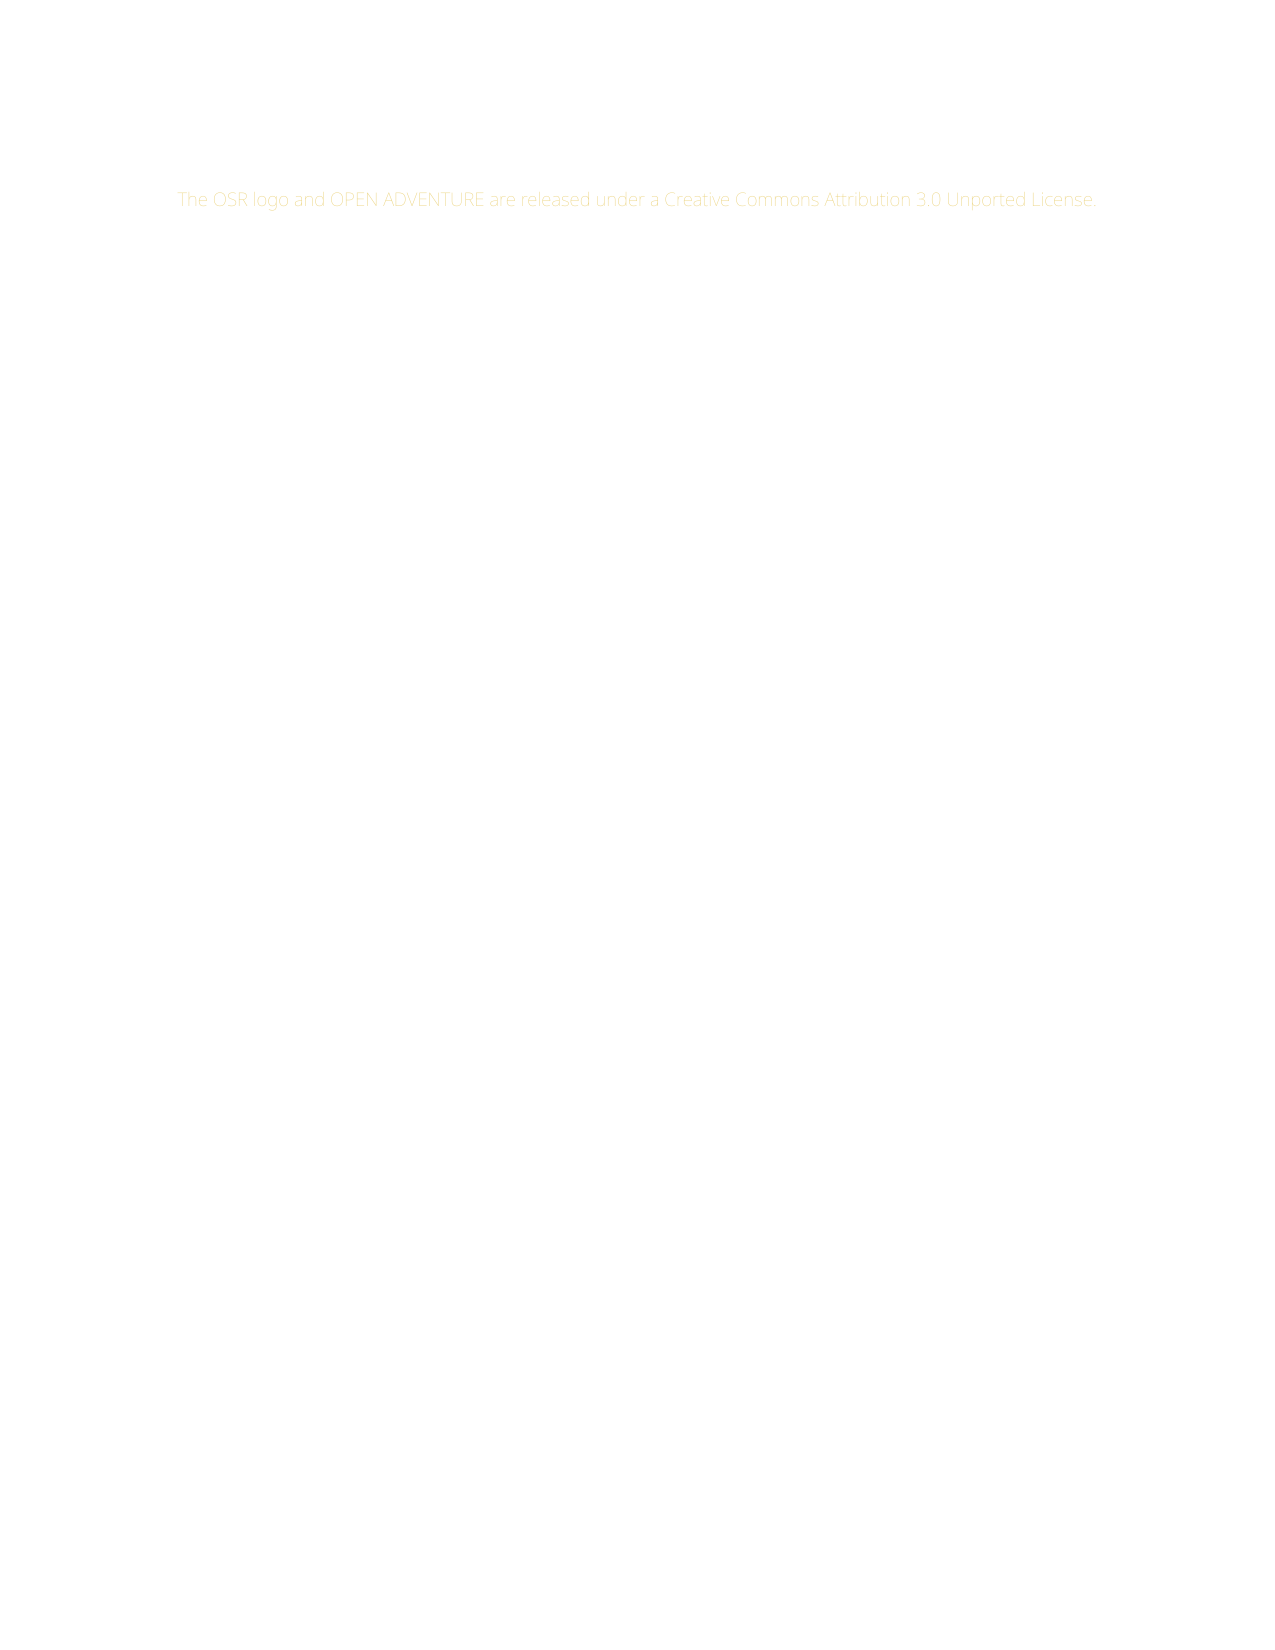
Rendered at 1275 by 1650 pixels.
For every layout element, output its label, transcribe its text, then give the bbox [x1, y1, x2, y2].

text The OSR logo and OPEN ADVENTURE are released under a Creative Commons Attribution 3.0 Unported License. [118, 186, 1157, 212]
text KYLE MECKLEM [118, 118, 1157, 152]
